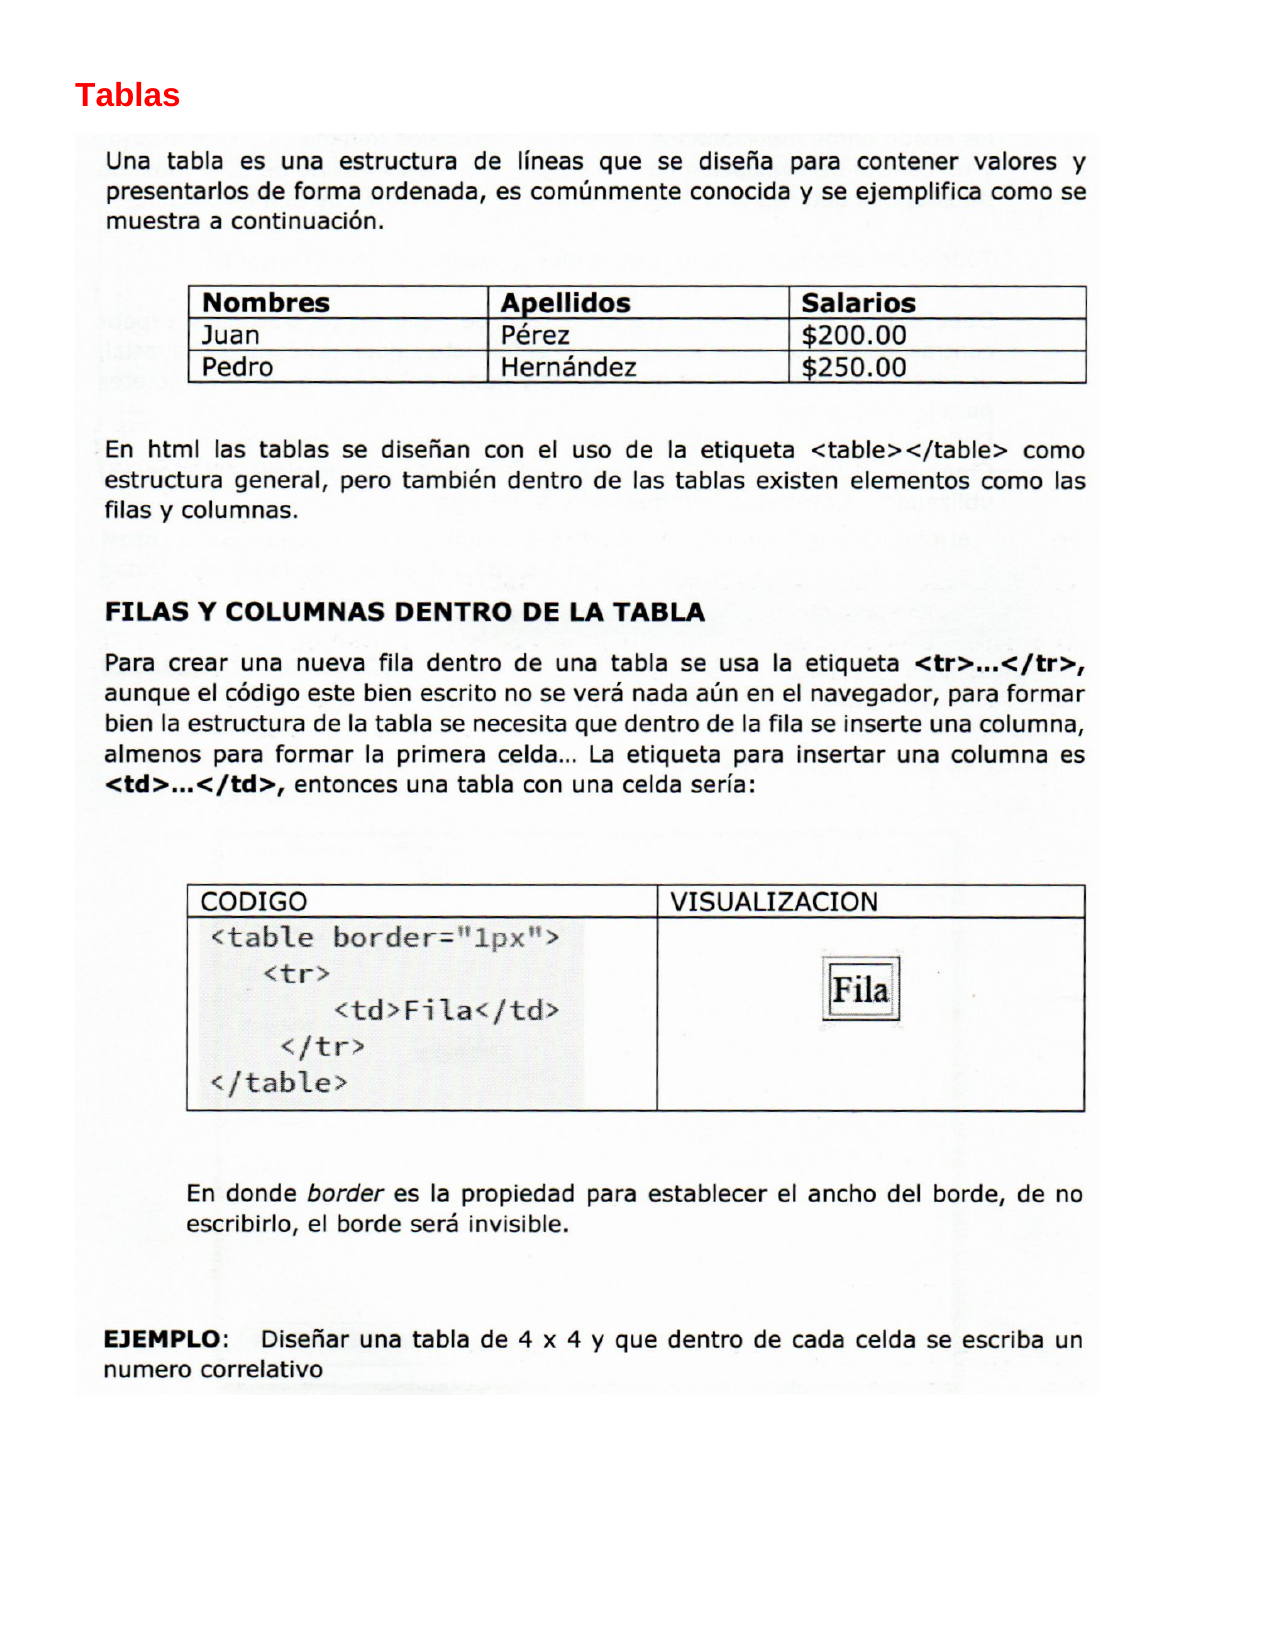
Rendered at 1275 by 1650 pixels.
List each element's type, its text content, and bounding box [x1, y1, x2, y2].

picture [75, 133, 1100, 1395]
text Tablas [75, 75, 1200, 113]
